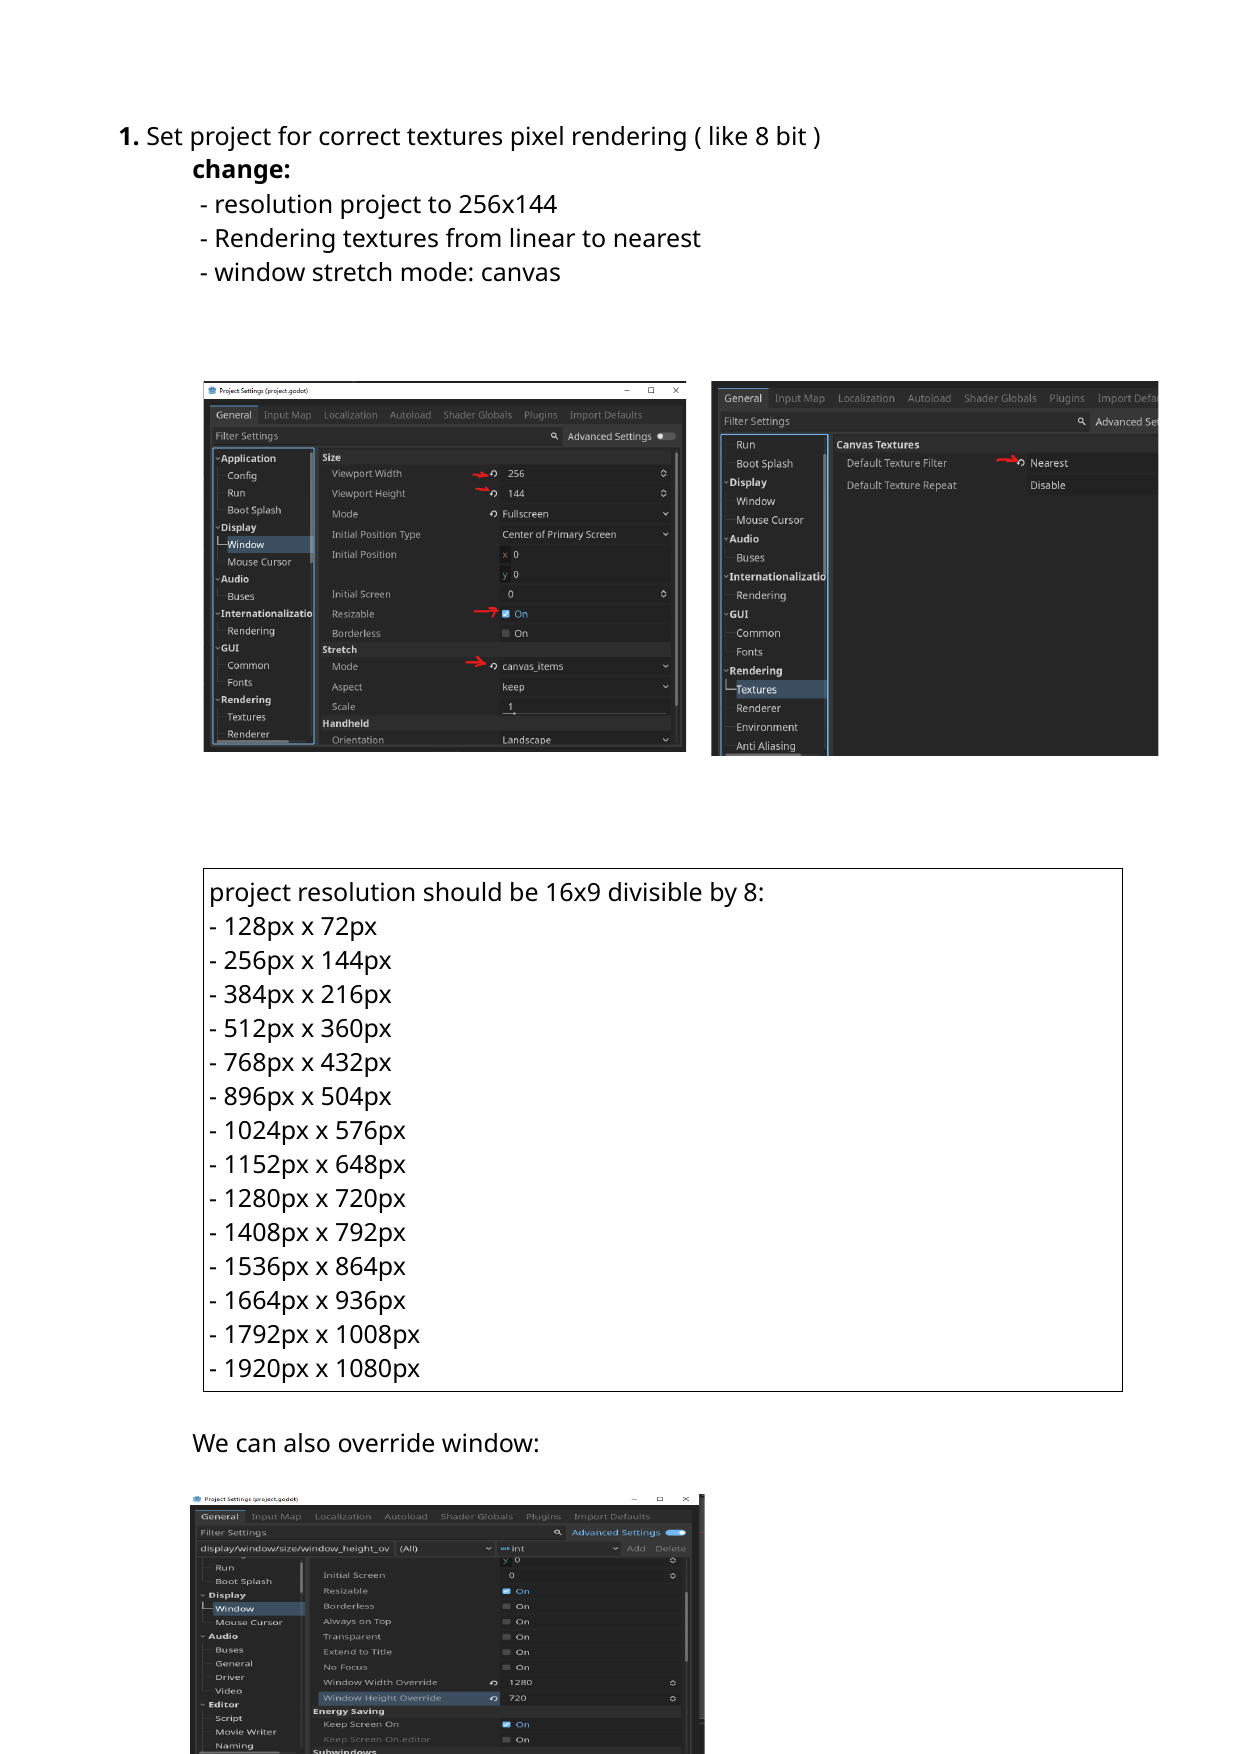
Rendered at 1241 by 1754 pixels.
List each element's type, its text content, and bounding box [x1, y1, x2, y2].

text change: [118, 152, 1122, 186]
picture [203, 381, 687, 752]
list - resolution project to 256x144 [156, 186, 1122, 220]
list - Rendering textures from linear to nearest [156, 220, 1122, 254]
picture [711, 380, 1159, 756]
text We can also override window: [118, 1426, 1122, 1460]
picture [190, 1494, 705, 1754]
table_header project resolution should be 16x9 divisible by 8: - 128px x 72px - 256px x 144px - 384px x 216px - 512px x 360px - 768px x 432px - 896px x 504px - 1024px x 576px - 1152px x 648px - 1280px x 720px - 1408px x 792px - 1536px x 864px - 1664px x 936px - 1792px x 1008px - 1920px x 1080px [204, 869, 1122, 1391]
list - window stretch mode: canvas [156, 254, 1122, 288]
text 1. Set project for correct textures pixel rendering ( like 8 bit ) [118, 118, 1122, 152]
